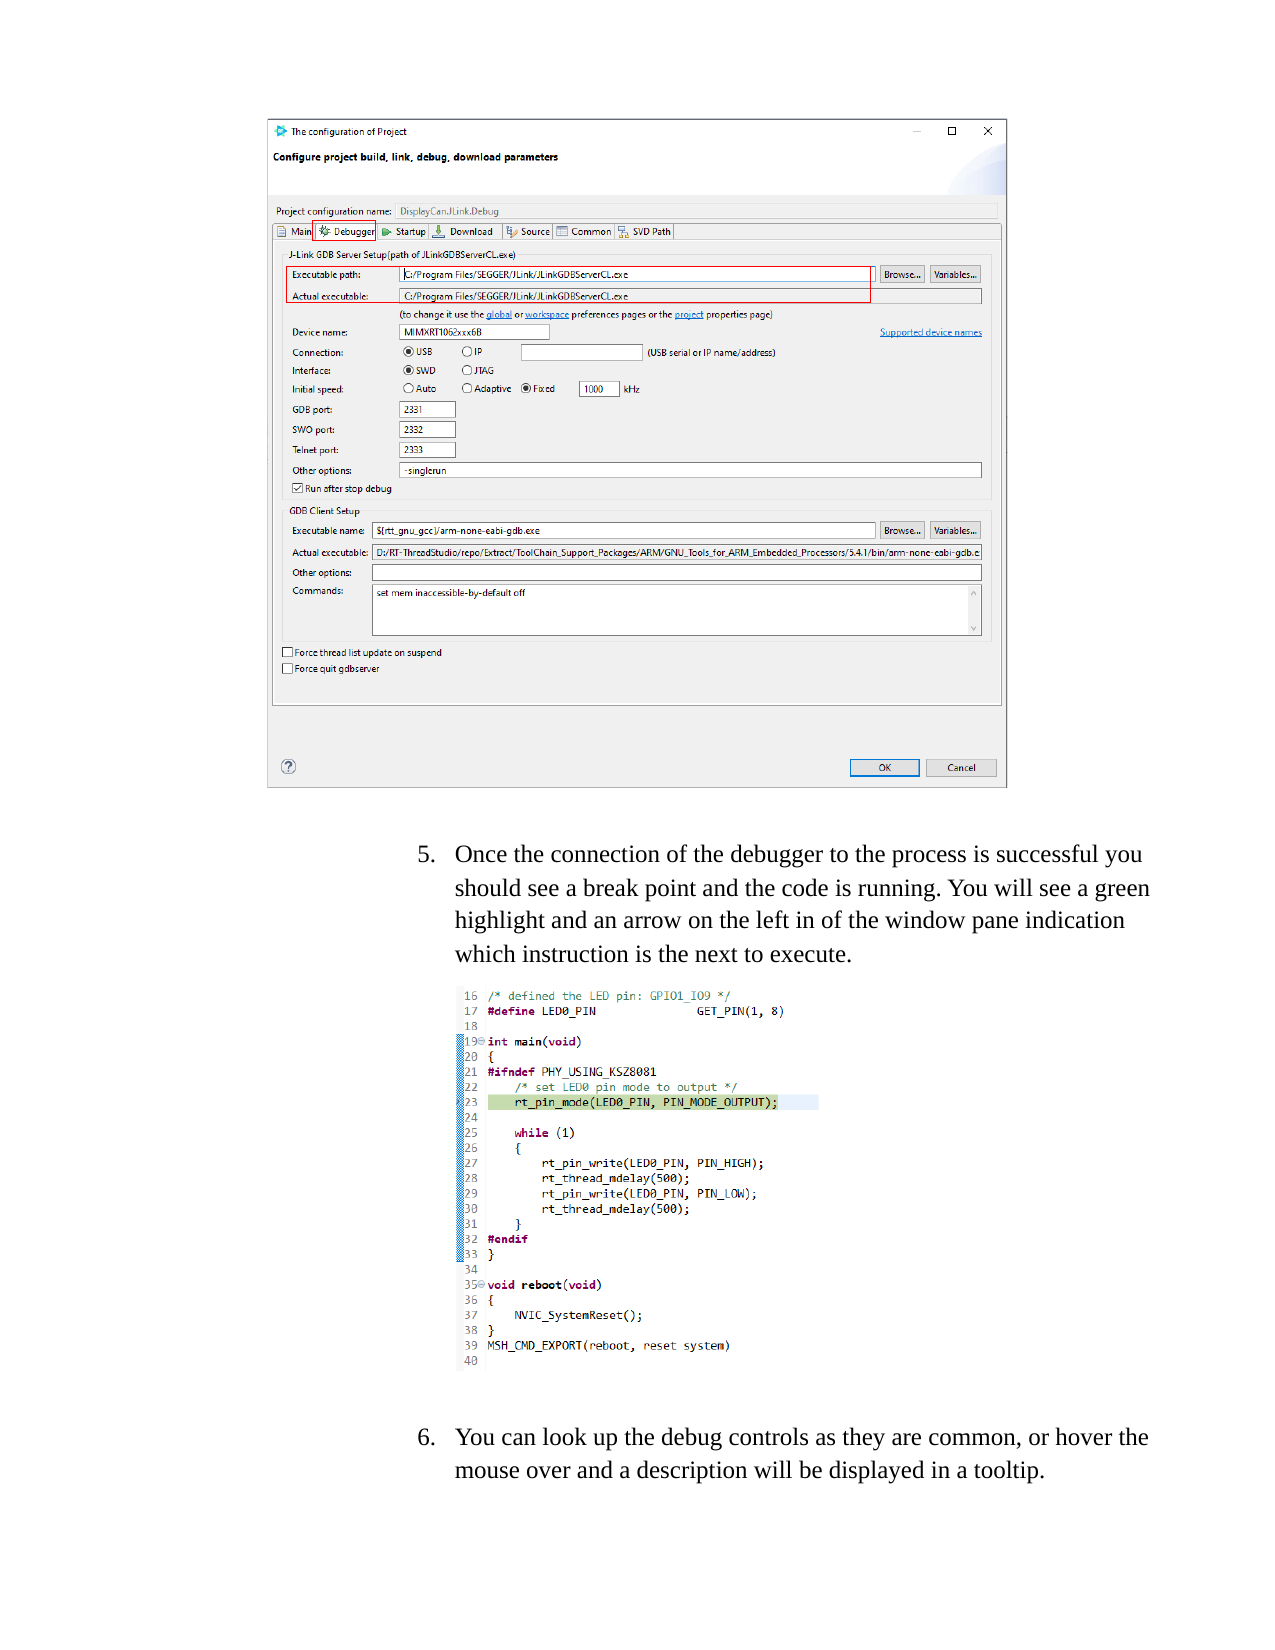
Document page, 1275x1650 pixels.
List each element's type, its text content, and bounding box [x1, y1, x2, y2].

picture [456, 986, 819, 1371]
list Once the connection of the debugger to the process is successful you should see a break point and the code is running. You will see a green highlight and an arrow on the left in of the window pane indication which instruction is the next to execute. [417, 839, 1157, 967]
picture [267, 118, 1008, 788]
list You can look up the debug controls as they are common, or hover the mouse over and a description will be displayed in a tooltip. [417, 1422, 1157, 1484]
